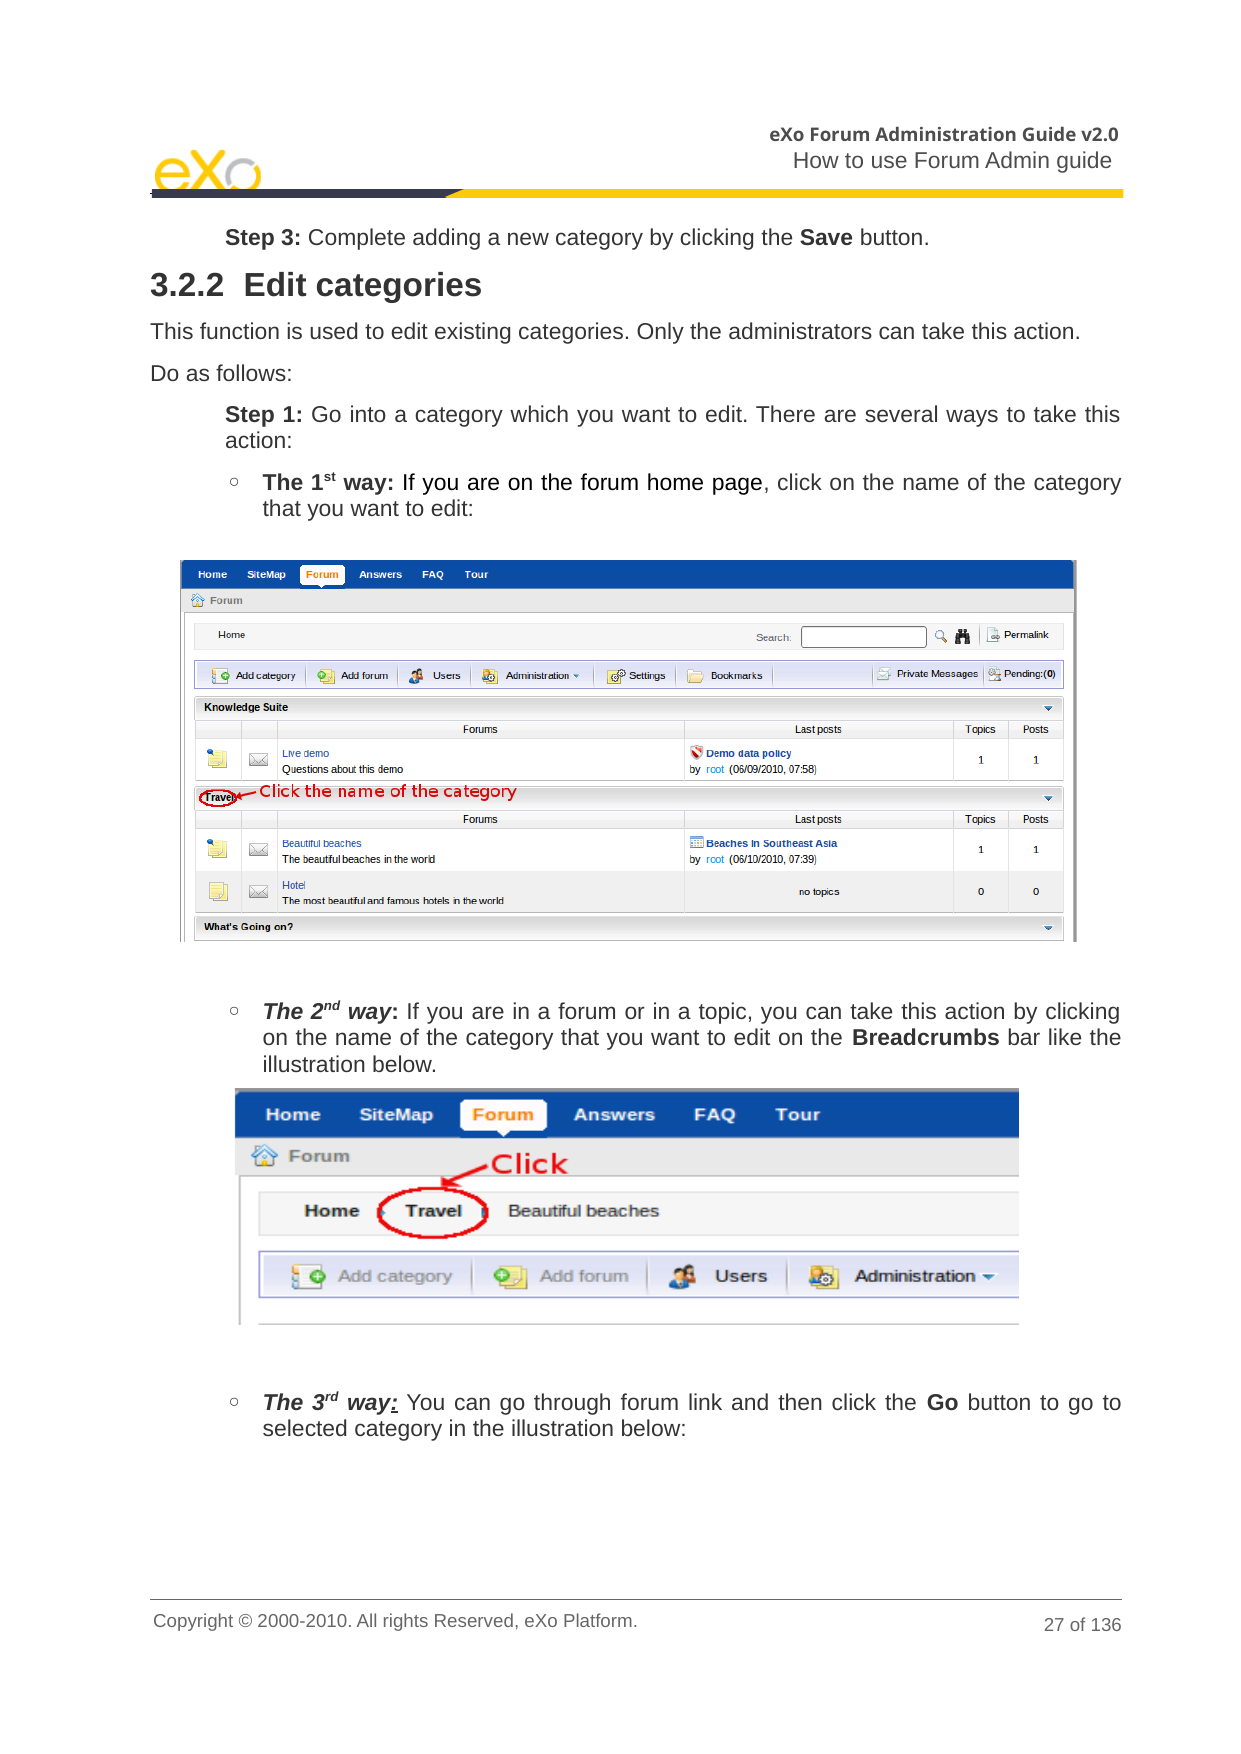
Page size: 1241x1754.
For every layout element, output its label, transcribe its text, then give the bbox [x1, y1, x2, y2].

list Step 1: Go into a category which you want to edit. There are several ways to take this action: [187, 401, 1122, 454]
picture [234, 1088, 1019, 1325]
picture [180, 560, 1077, 942]
text This function is used to edit existing categories. Only the administrators can take this action. [150, 318, 1122, 345]
list The 2nd way: If you are in a forum or in a topic, you can take this action by clicking on the name of the category that you want to edit on the Breadcrumbs bar like the illustration below. [225, 998, 1122, 1077]
list Step 3: Complete adding a new category by clicking the Save button. [187, 223, 1122, 250]
text Do as follows: [150, 360, 1122, 386]
list The 3rd way: You can go through forum link and then click the Go button to go to selected category in the illustration below: [225, 1388, 1122, 1441]
subtitle Edit categories [150, 265, 1122, 303]
picture [151, 149, 1124, 198]
list The 1st way: If you are on the forum home page, click on the name of the category that you want to edit: [225, 469, 1122, 521]
